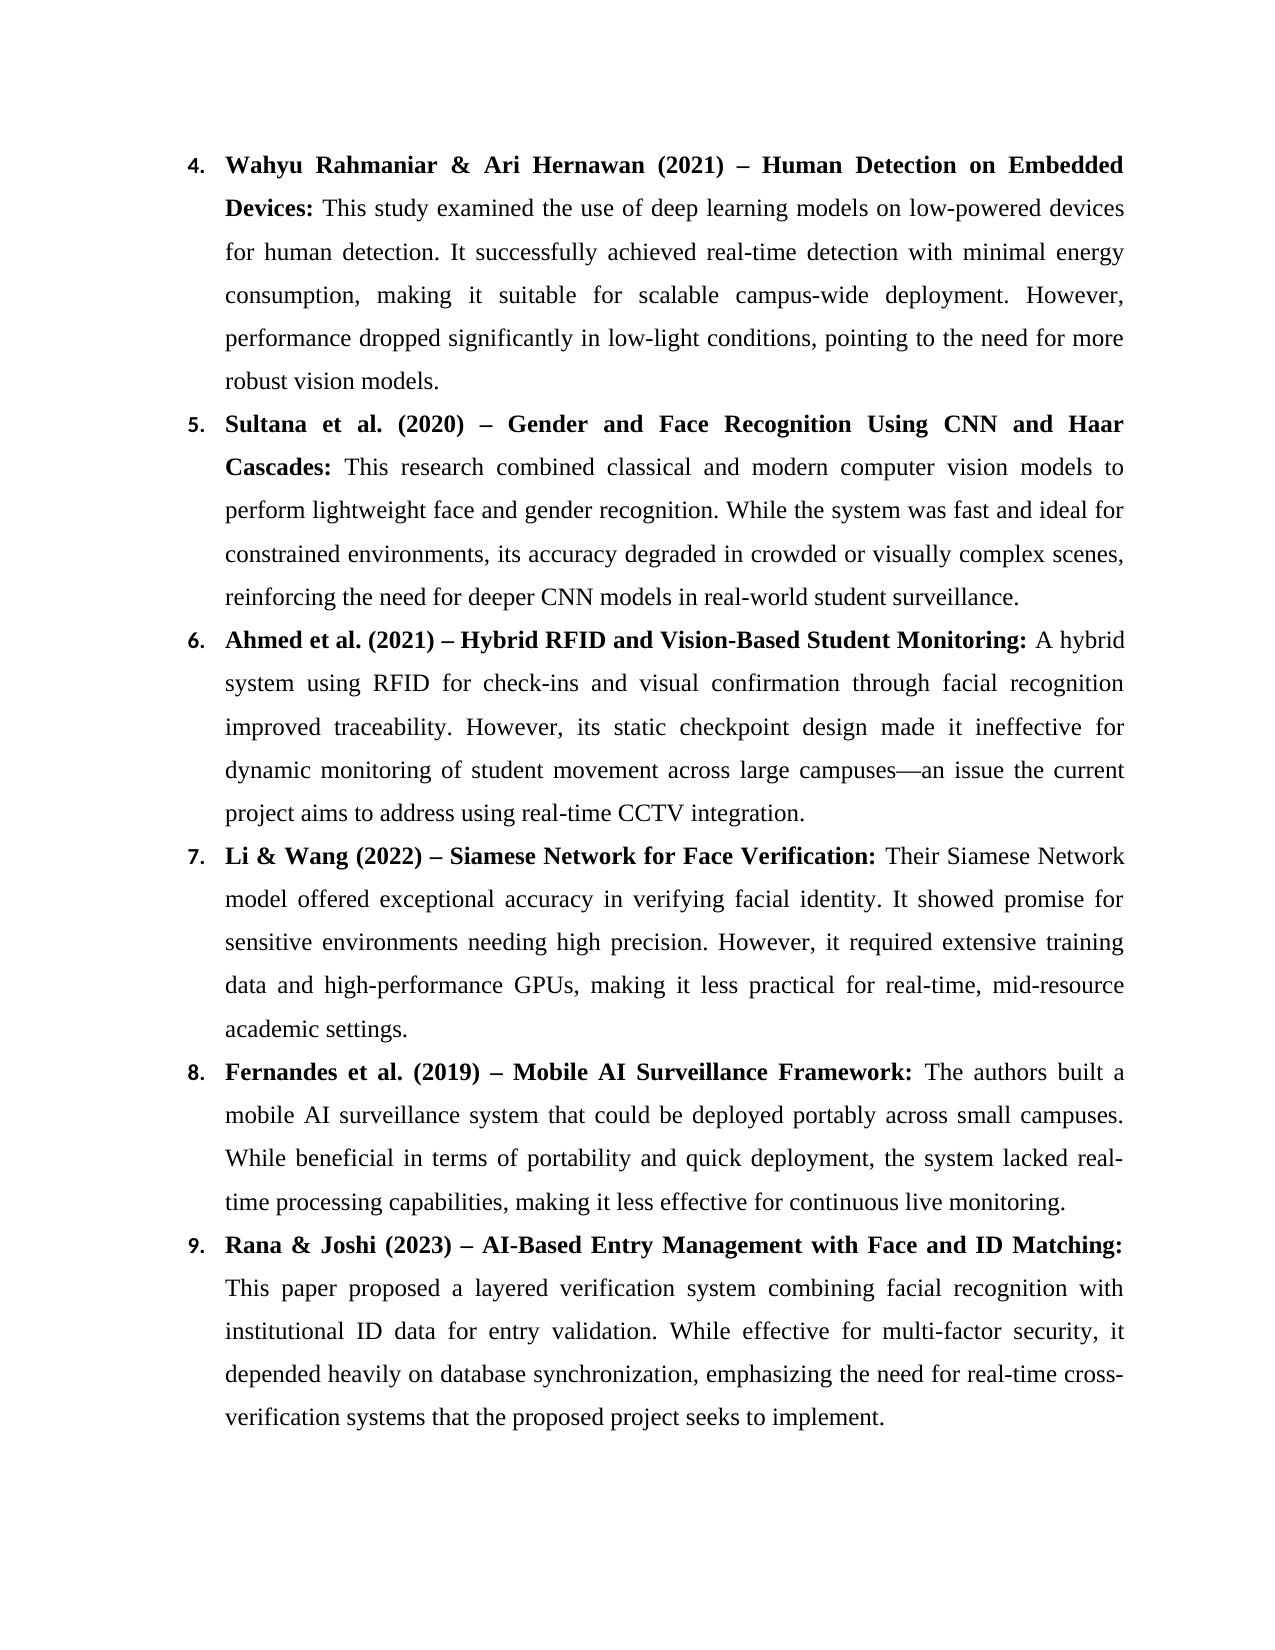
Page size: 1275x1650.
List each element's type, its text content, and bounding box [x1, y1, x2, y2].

list Fernandes et al. (2019) – Mobile AI Surveillance Framework: The authors built a mobile AI surveillance system that could be deployed portably across small campuses. While beneficial in terms of portability and quick deployment, the system lacked real-time processing capabilities, making it less effective for continuous live monitoring. [187, 1057, 1125, 1215]
list Ahmed et al. (2021) – Hybrid RFID and Vision-Based Student Monitoring: A hybrid system using RFID for check-ins and visual confirmation through facial recognition improved traceability. However, its static checkpoint design made it ineffective for dynamic monitoring of student movement across large campuses—an issue the current project aims to address using real-time CCTV integration. [187, 625, 1125, 827]
list Wahyu Rahmaniar & Ari Hernawan (2021) – Human Detection on Embedded Devices: This study examined the use of deep learning models on low-powered devices for human detection. It successfully achieved real-time detection with minimal energy consumption, making it suitable for scalable campus-wide deployment. However, performance dropped significantly in low-light conditions, pointing to the need for more robust vision models. [187, 150, 1125, 395]
list Sultana et al. (2020) – Gender and Face Recognition Using CNN and Haar Cascades: This research combined classical and modern computer vision models to perform lightweight face and gender recognition. While the system was fast and ideal for constrained environments, its accuracy degraded in crowded or visually complex scenes, reinforcing the need for deeper CNN models in real-world student surveillance. [187, 409, 1125, 611]
subtitle Rana & Joshi (2023) – AI-Based Entry Management with Face and ID Matching: This paper proposed a layered verification system combining facial recognition with institutional ID data for entry validation. While effective for multi-factor security, it depended heavily on database synchronization, emphasizing the need for real-time cross-verification systems that the proposed project seeks to implement. [187, 1230, 1125, 1431]
list Li & Wang (2022) – Siamese Network for Face Verification: Their Siamese Network model offered exceptional accuracy in verifying facial identity. It showed promise for sensitive environments needing high precision. However, it required extensive training data and high-performance GPUs, making it less practical for real-time, mid-resource academic settings. [187, 841, 1125, 1042]
